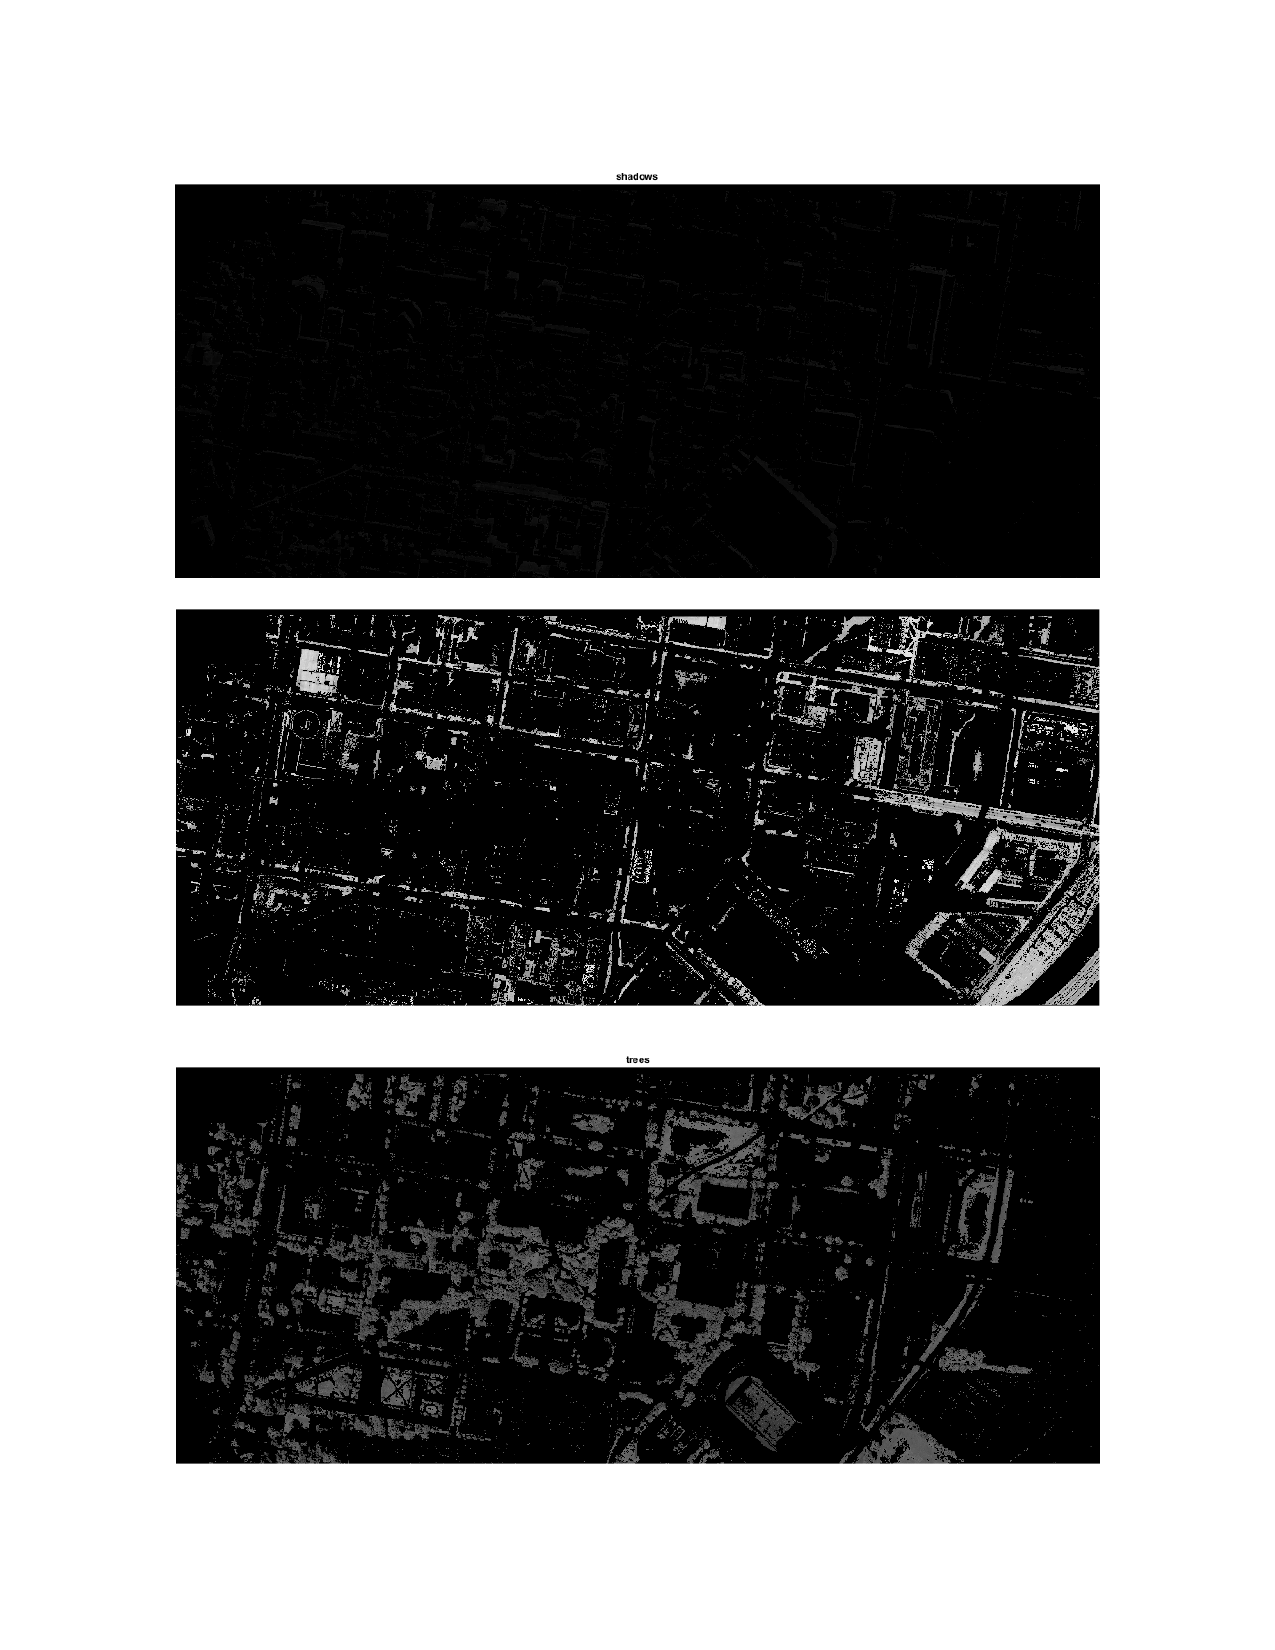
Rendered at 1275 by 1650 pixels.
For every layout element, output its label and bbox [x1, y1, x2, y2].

picture [175, 608, 1100, 1008]
picture [118, 1050, 1157, 1503]
picture [173, 167, 1102, 578]
